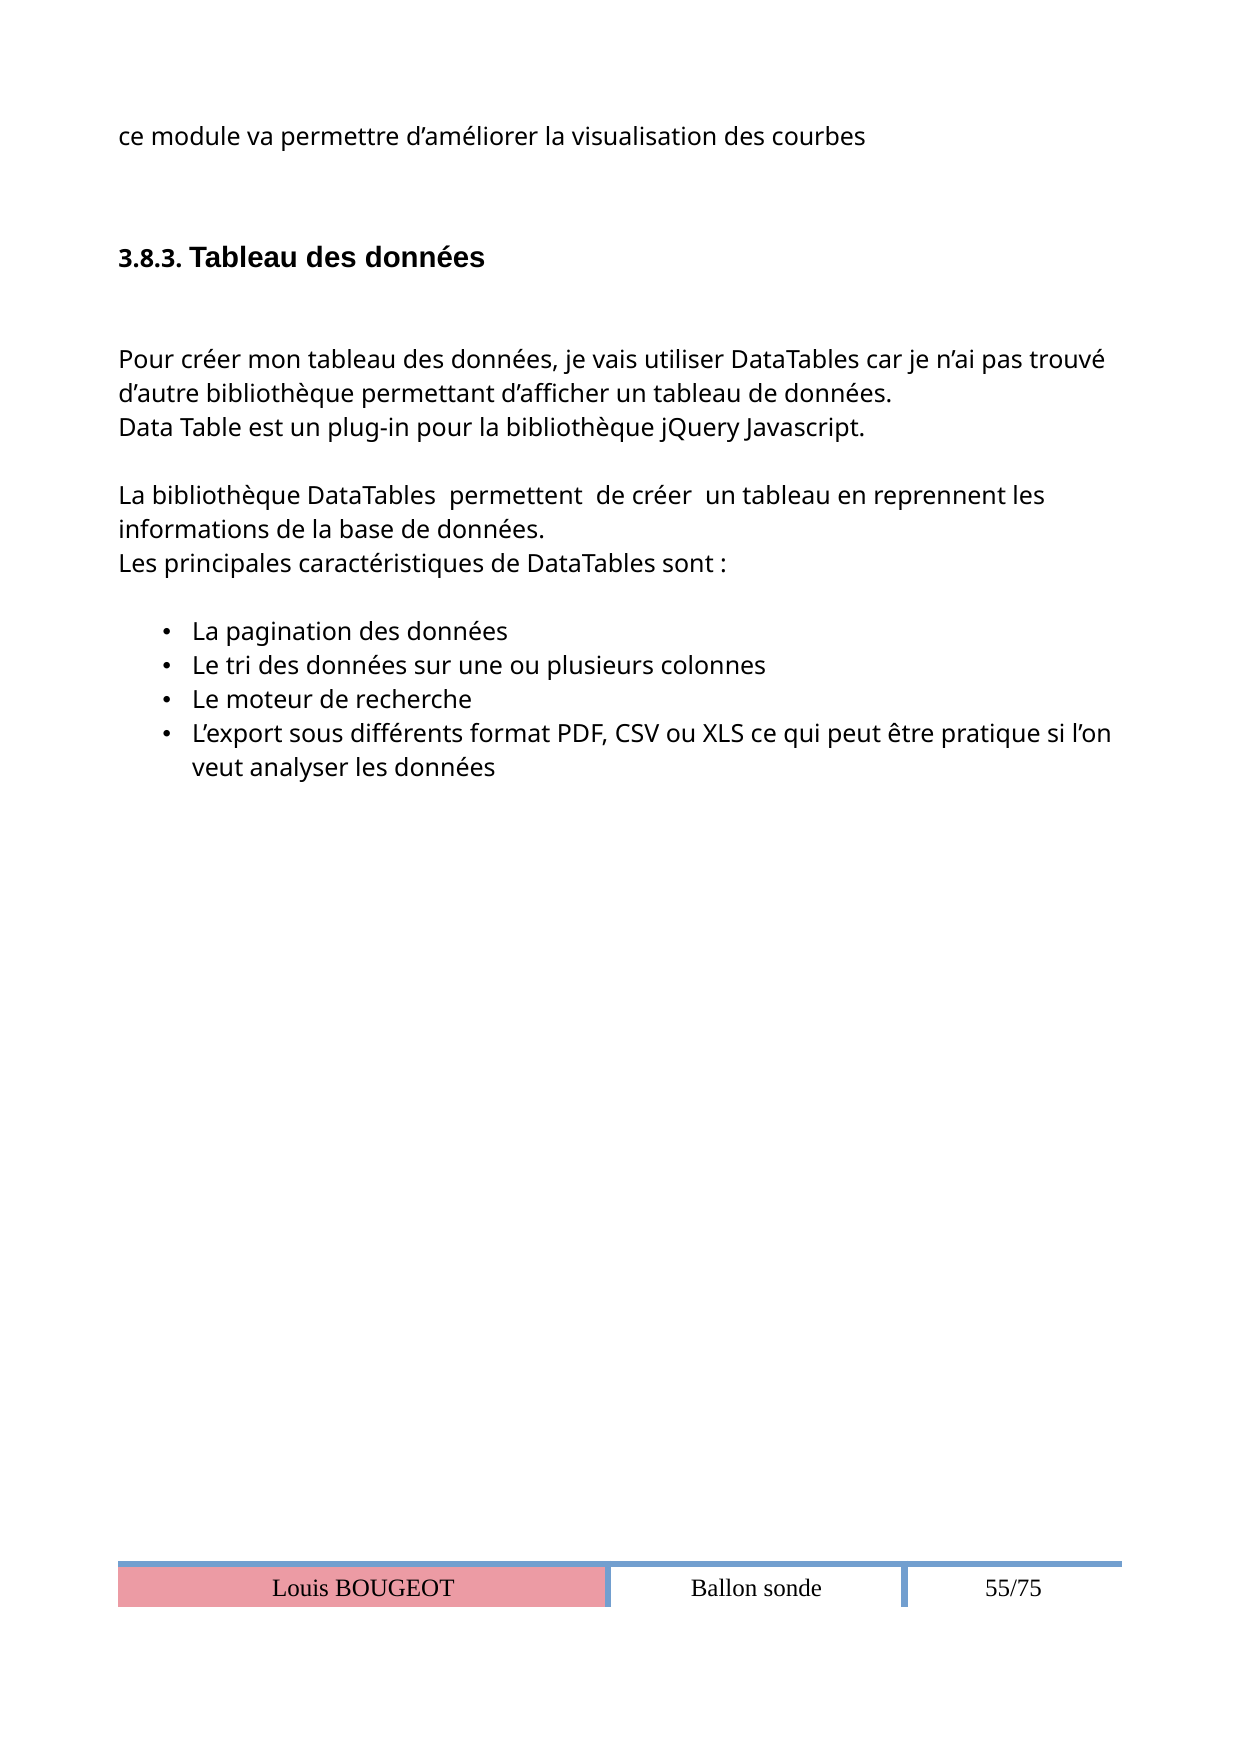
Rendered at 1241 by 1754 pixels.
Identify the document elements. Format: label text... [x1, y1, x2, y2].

text ce module va permettre d’améliorer la visualisation des courbes [118, 118, 1122, 152]
text Pour créer mon tableau des données, je vais utiliser DataTables car je n’ai pas trouvé d’autre bibliothèque permettant d’afficher un tableau de données. [118, 341, 1122, 409]
text Data Table est un plug-in pour la bibliothèque jQuery Javascript. [118, 409, 1122, 443]
list La pagination des données [162, 614, 1122, 648]
text La bibliothèque DataTables permettent de créer un tableau en reprennent les informations de la base de données. [118, 477, 1122, 546]
list L’export sous différents format PDF, CSV ou XLS ce qui peut être pratique si l’on veut analyser les données [162, 716, 1122, 784]
list Le moteur de recherche [162, 682, 1122, 716]
list Le tri des données sur une ou plusieurs colonnes [162, 648, 1122, 682]
subtitle Tableau des données [118, 240, 1122, 275]
text Les principales caractéristiques de DataTables sont : [118, 546, 1122, 580]
